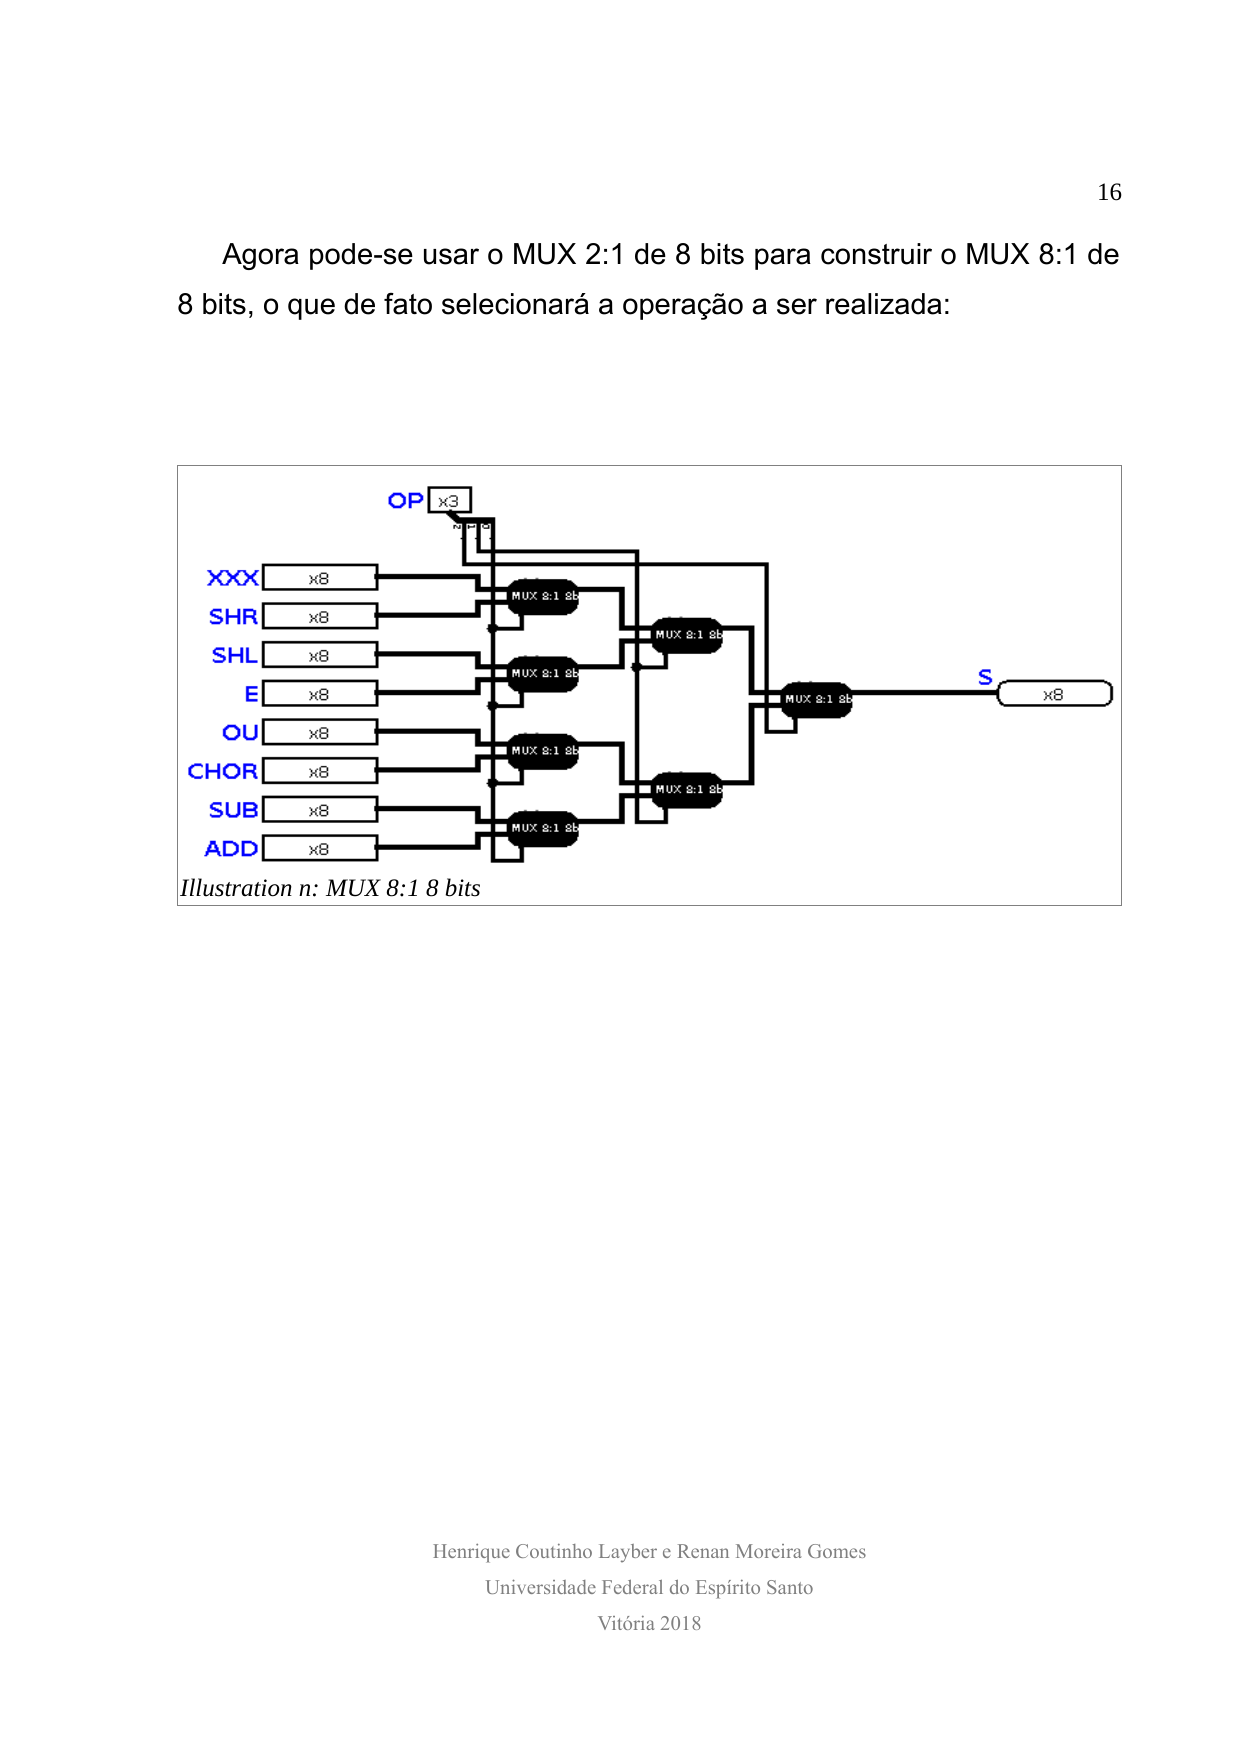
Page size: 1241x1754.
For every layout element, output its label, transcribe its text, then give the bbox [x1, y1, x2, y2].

text [178, 466, 1121, 905]
text Agora pode-se usar o MUX 2:1 de 8 bits para construir o MUX 8:1 de 8 bits, o que de fato selecionará a operação a ser realizada: [177, 237, 1122, 321]
text Illustration n: MUX 8:1 8 bits [180, 868, 1119, 902]
picture [180, 480, 1119, 868]
